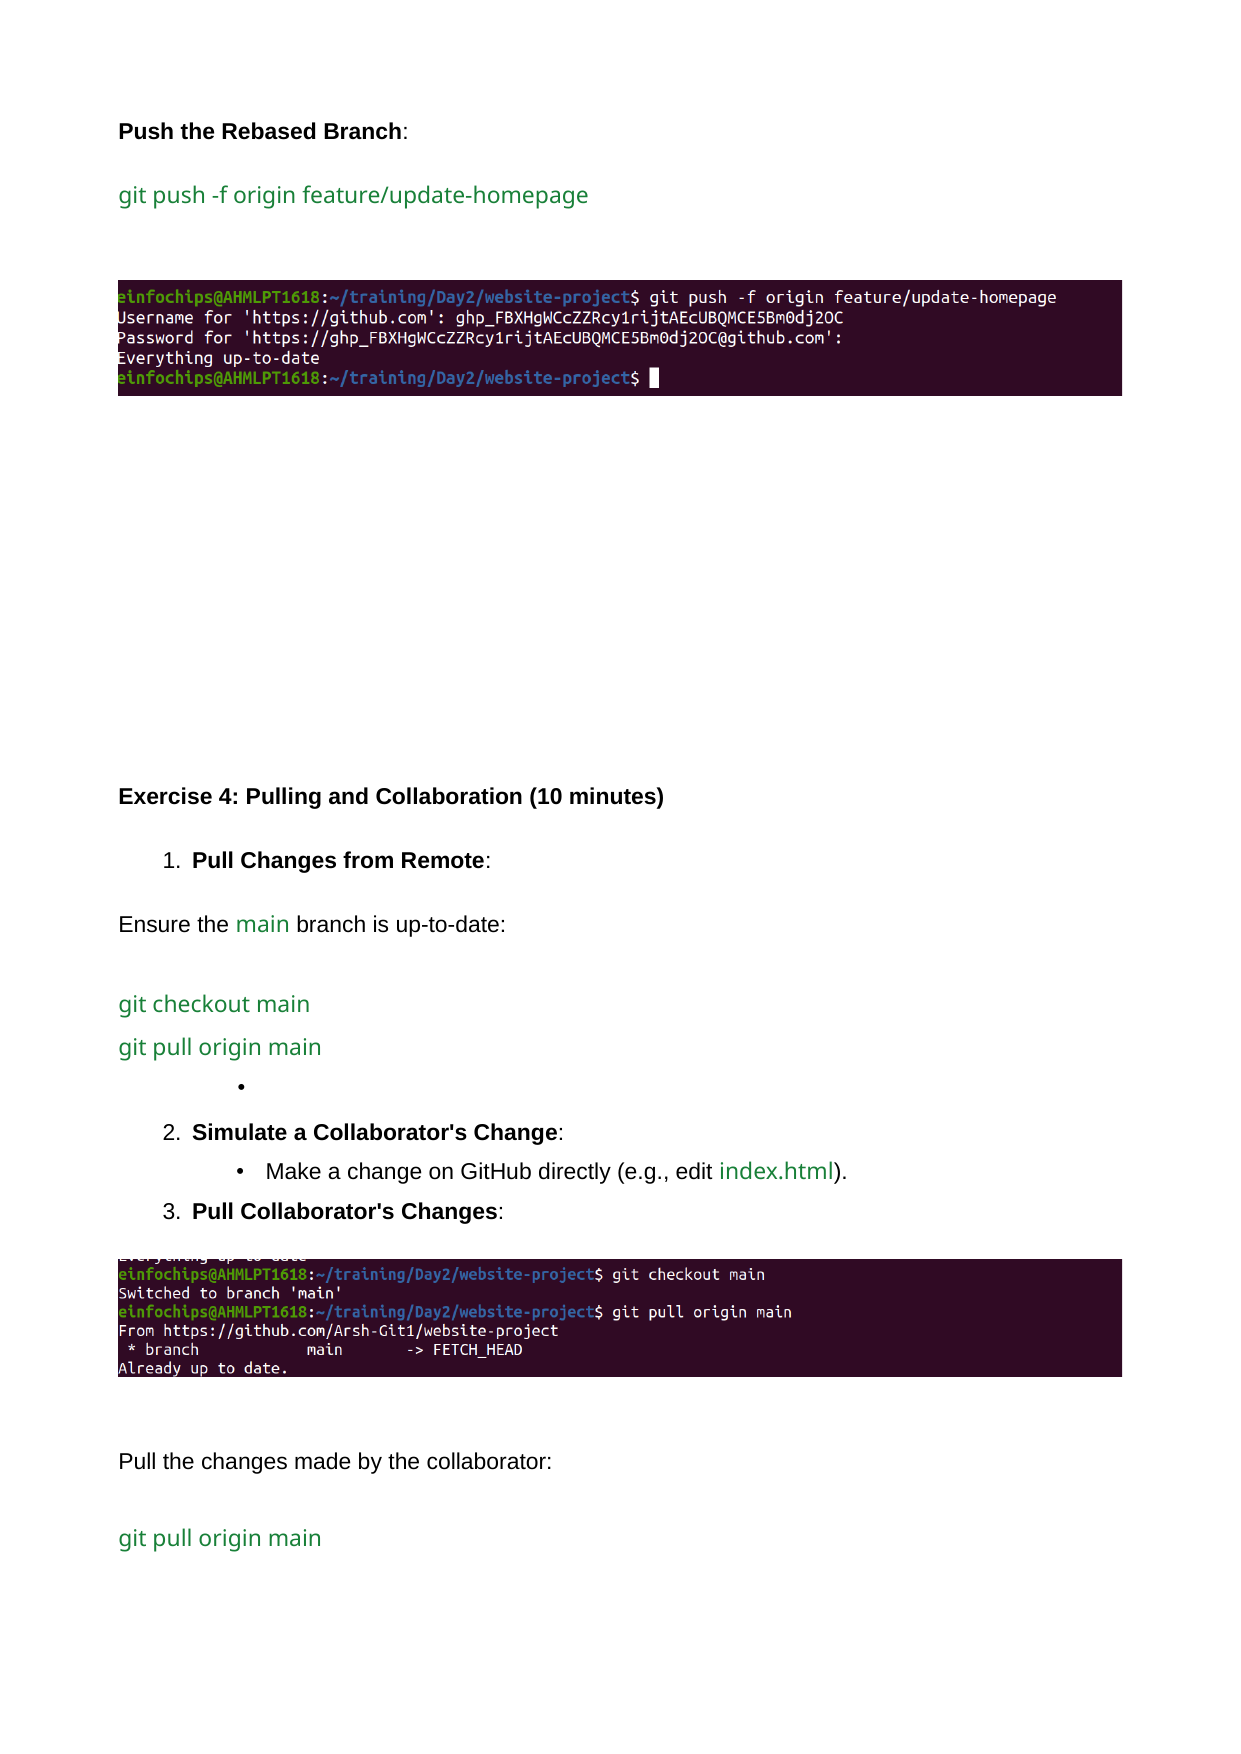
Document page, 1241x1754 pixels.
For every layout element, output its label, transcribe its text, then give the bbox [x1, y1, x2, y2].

text Pull the changes made by the collaborator: git pull origin main [118, 1448, 1122, 1553]
list Pull Collaborator's Changes: [162, 1198, 1122, 1225]
picture [118, 280, 1123, 396]
list Simulate a Collaborator's Change: [162, 1119, 1122, 1145]
text git pull origin main [118, 1031, 1122, 1062]
list Make a change on GitHub directly (e.g., edit index.html). [236, 1155, 1122, 1186]
text Push the Rebased Branch: git push -f origin feature/update-homepage [118, 118, 1122, 211]
subtitle Exercise 4: Pulling and Collaboration (10 minutes) [118, 783, 1122, 809]
text Ensure the main branch is up-to-date: git checkout main [118, 908, 1122, 1019]
list Pull Changes from Remote: [162, 847, 1122, 873]
picture [118, 1259, 1123, 1377]
